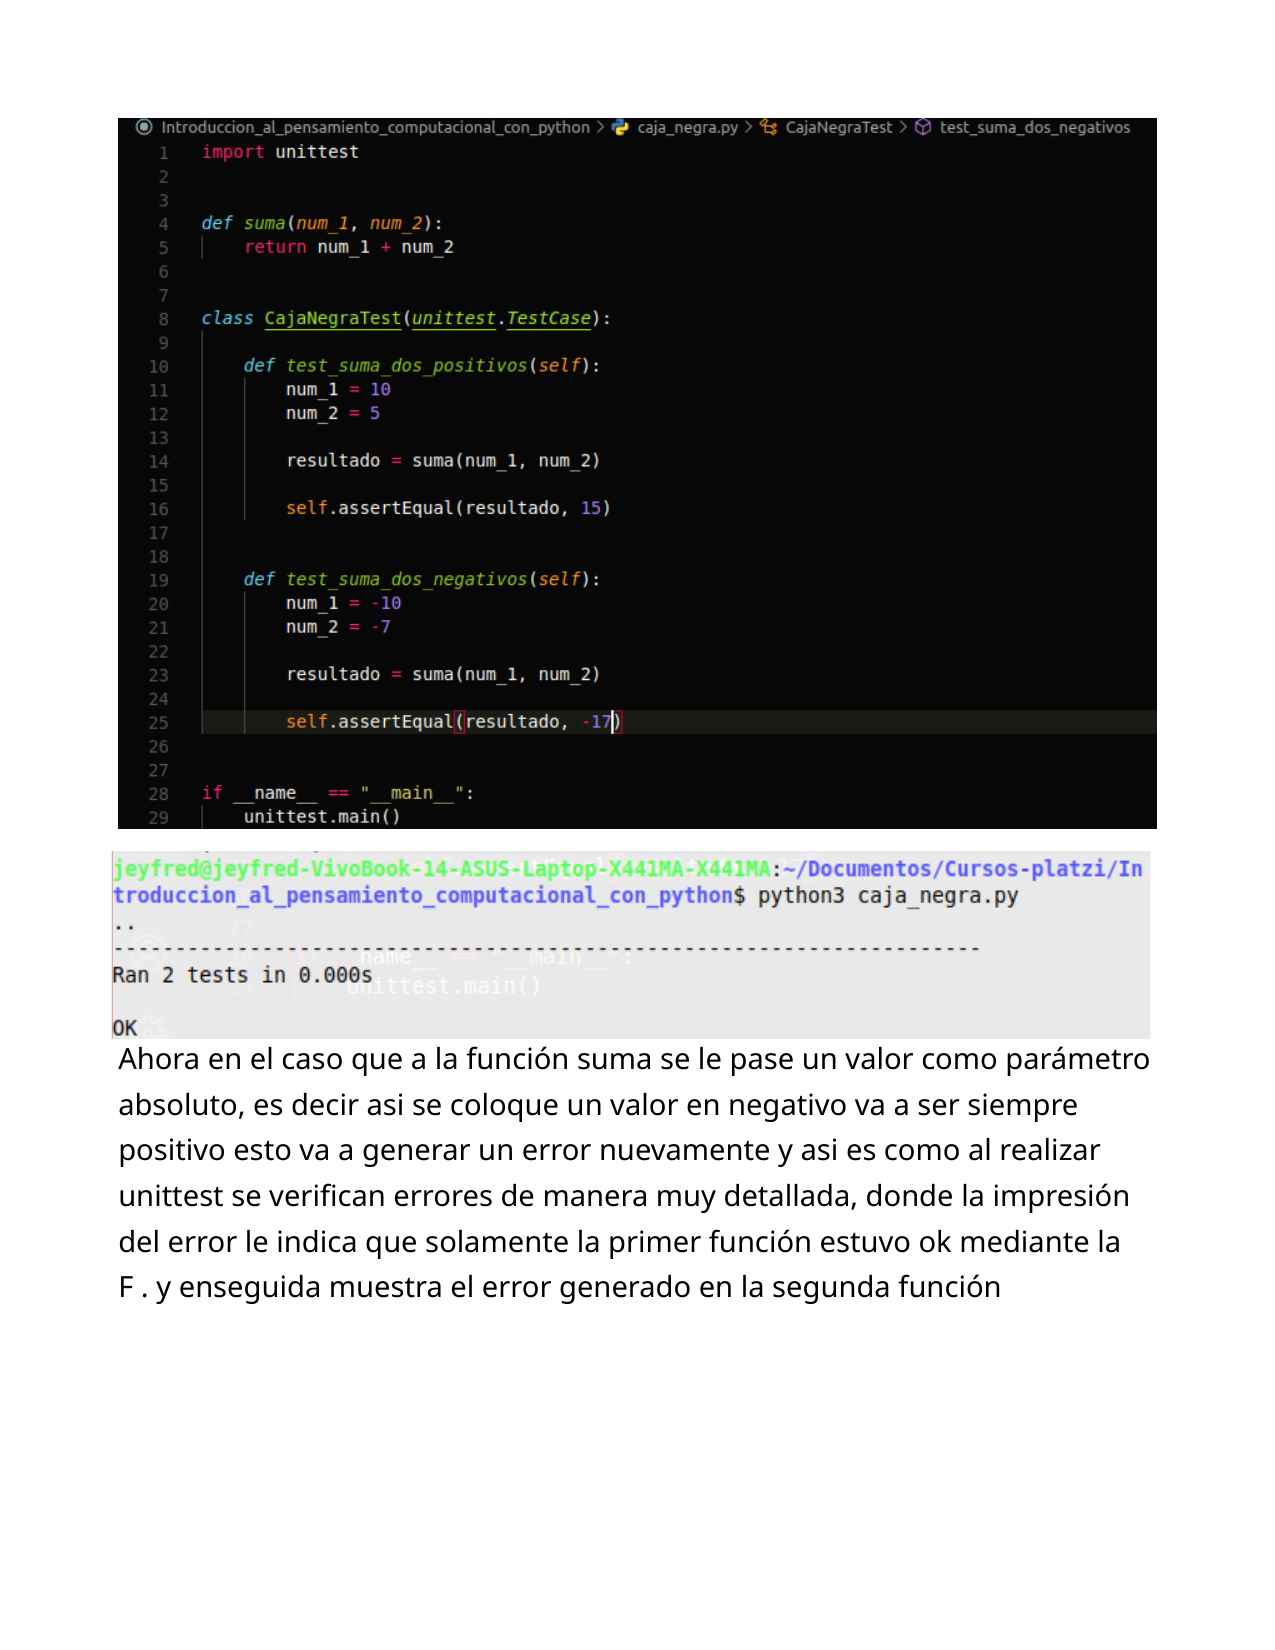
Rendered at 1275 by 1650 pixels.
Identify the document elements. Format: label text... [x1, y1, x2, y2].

picture [118, 118, 1157, 829]
picture [111, 851, 1151, 1039]
text Ahora en el caso que a la función suma se le pase un valor como parámetro absoluto, es decir asi se coloque un valor en negativo va a ser siempre positivo esto va a generar un error nuevamente y asi es como al realizar unittest se verifican errores de manera muy detallada, donde la impresión del error le indica que solamente la primer función estuvo ok mediante la F . y enseguida muestra el error generado en la segunda función [118, 829, 1157, 1306]
